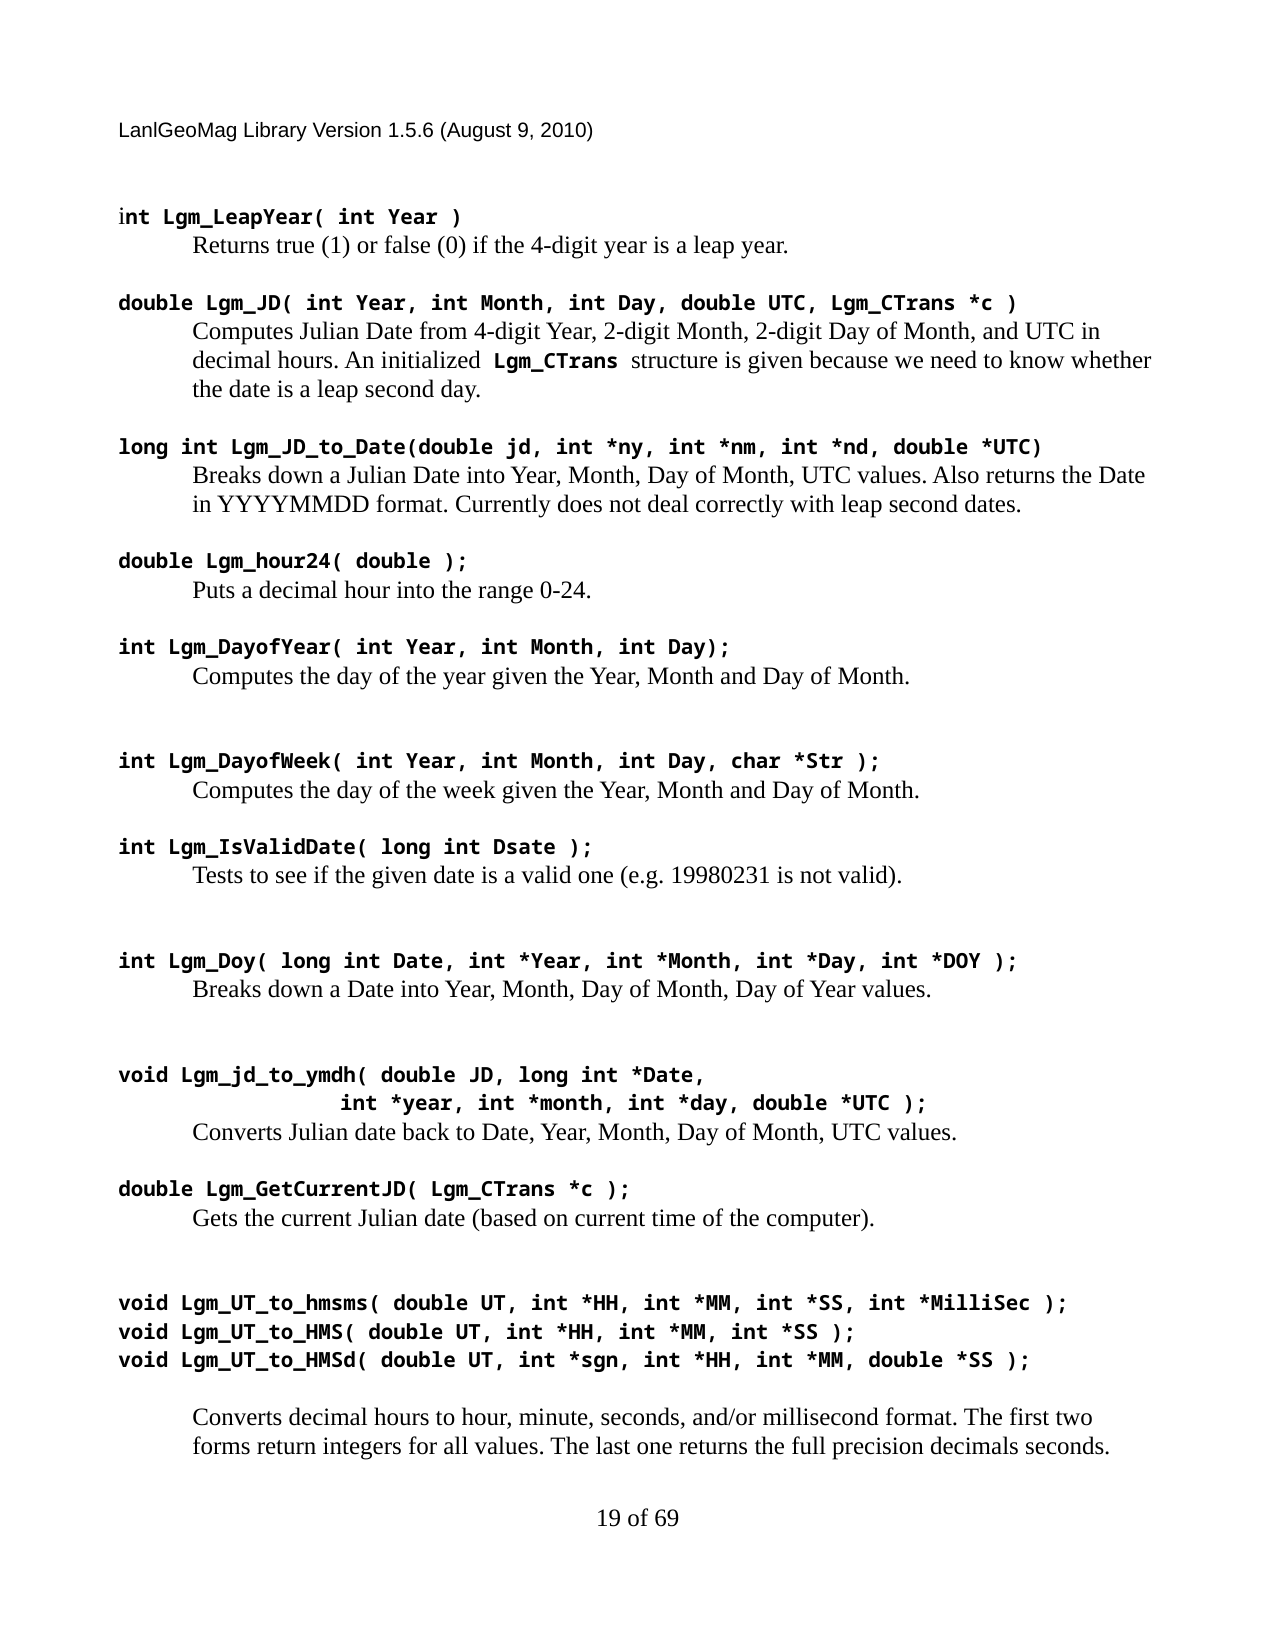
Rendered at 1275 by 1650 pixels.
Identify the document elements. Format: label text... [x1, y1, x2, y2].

text int Lgm_IsValidDate( long int Dsate ); [118, 832, 1157, 860]
text double Lgm_hour24( double ); [118, 547, 1157, 575]
text long int Lgm_JD_to_Date(double jd, int *ny, int *nm, int *nd, double *UTC) [118, 432, 1157, 460]
text int *year, int *month, int *day, double *UTC ); [118, 1088, 1157, 1117]
text Converts decimal hours to hour, minute, seconds, and/or millisecond format. The first two forms return integers for all values. The last one returns the full precision decimals seconds. [192, 1402, 1157, 1460]
text int Lgm_Doy( long int Date, int *Year, int *Month, int *Day, int *DOY ); [118, 946, 1157, 974]
text void Lgm_UT_to_HMSd( double UT, int *sgn, int *HH, int *MM, double *SS ); [118, 1345, 1157, 1374]
text Gets the current Julian date (based on current time of the computer). [192, 1203, 1157, 1232]
text Computes Julian Date from 4-digit Year, 2-digit Month, 2-digit Day of Month, and UTC in decimal hours. An initialized Lgm_CTrans structure is given because we need to know whether the date is a leap second day. [192, 316, 1157, 403]
text int Lgm_DayofYear( int Year, int Month, int Day); [118, 632, 1157, 661]
text Computes the day of the week given the Year, Month and Day of Month. [192, 775, 1157, 803]
text void Lgm_UT_to_hmsms( double UT, int *HH, int *MM, int *SS, int *MilliSec ); [118, 1288, 1157, 1317]
text Computes the day of the year given the Year, Month and Day of Month. [192, 661, 1157, 689]
text Converts Julian date back to Date, Year, Month, Day of Month, UTC values. [192, 1117, 1157, 1146]
text Breaks down a Date into Year, Month, Day of Month, Day of Year values. [192, 974, 1157, 1003]
text int Lgm_DayofWeek( int Year, int Month, int Day, char *Str ); [118, 746, 1157, 775]
text void Lgm_UT_to_HMS( double UT, int *HH, int *MM, int *SS ); [118, 1317, 1157, 1345]
text Returns true (1) or false (0) if the 4-digit year is a leap year. [192, 230, 1157, 259]
text Puts a decimal hour into the range 0-24. [192, 575, 1157, 604]
text void Lgm_jd_to_ymdh( double JD, long int *Date, [118, 1060, 1157, 1088]
text Breaks down a Julian Date into Year, Month, Day of Month, UTC values. Also returns the Date in YYYYMMDD format. Currently does not deal correctly with leap second dates. [192, 460, 1157, 518]
text double Lgm_JD( int Year, int Month, int Day, double UTC, Lgm_CTrans *c ) [118, 288, 1157, 316]
text Tests to see if the given date is a valid one (e.g. 19980231 is not valid). [192, 860, 1157, 889]
text double Lgm_GetCurrentJD( Lgm_CTrans *c ); [118, 1174, 1157, 1203]
text int Lgm_LeapYear( int Year ) [118, 201, 1157, 230]
